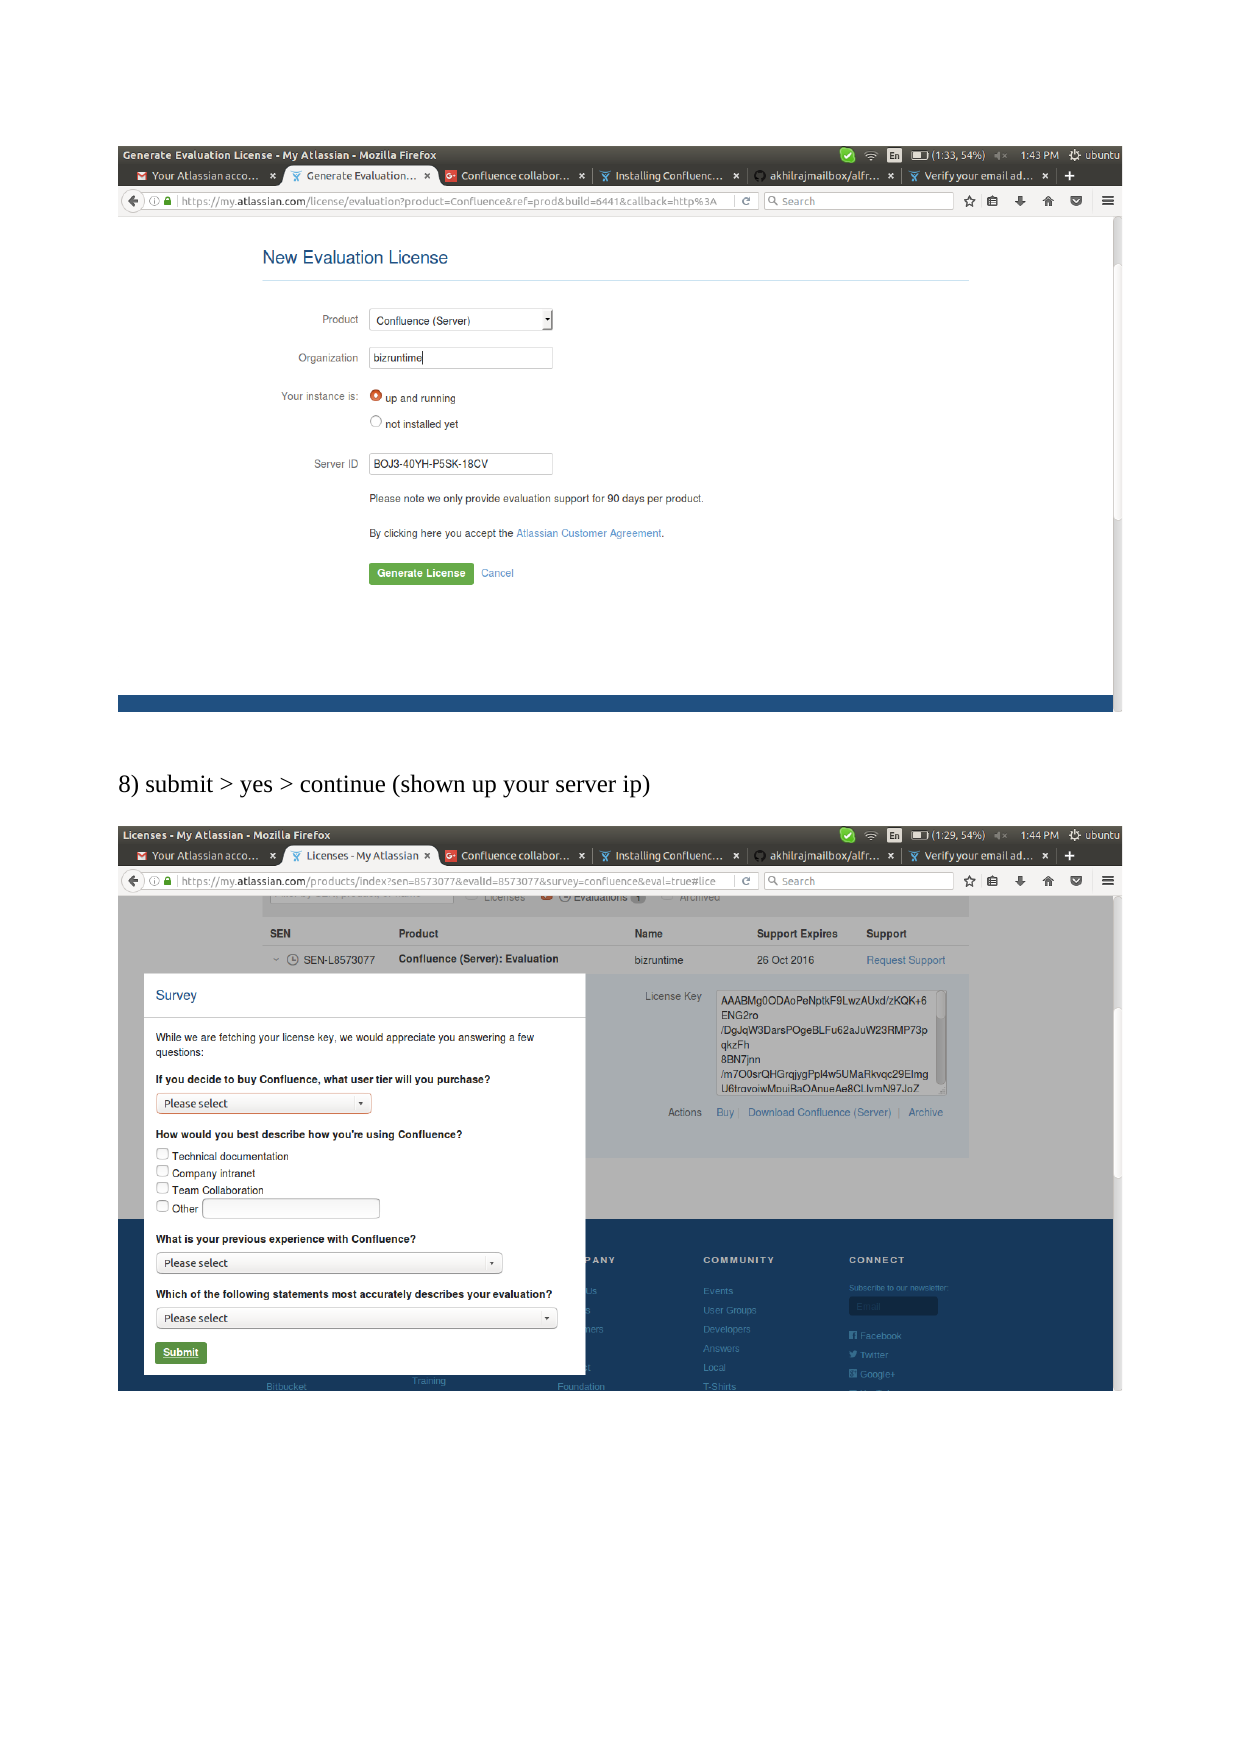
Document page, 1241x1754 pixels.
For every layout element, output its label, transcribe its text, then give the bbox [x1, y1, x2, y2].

picture [118, 146, 1123, 712]
picture [118, 826, 1123, 1391]
text 8) submit > yes > continue (shown up your server ip) [118, 769, 1122, 797]
